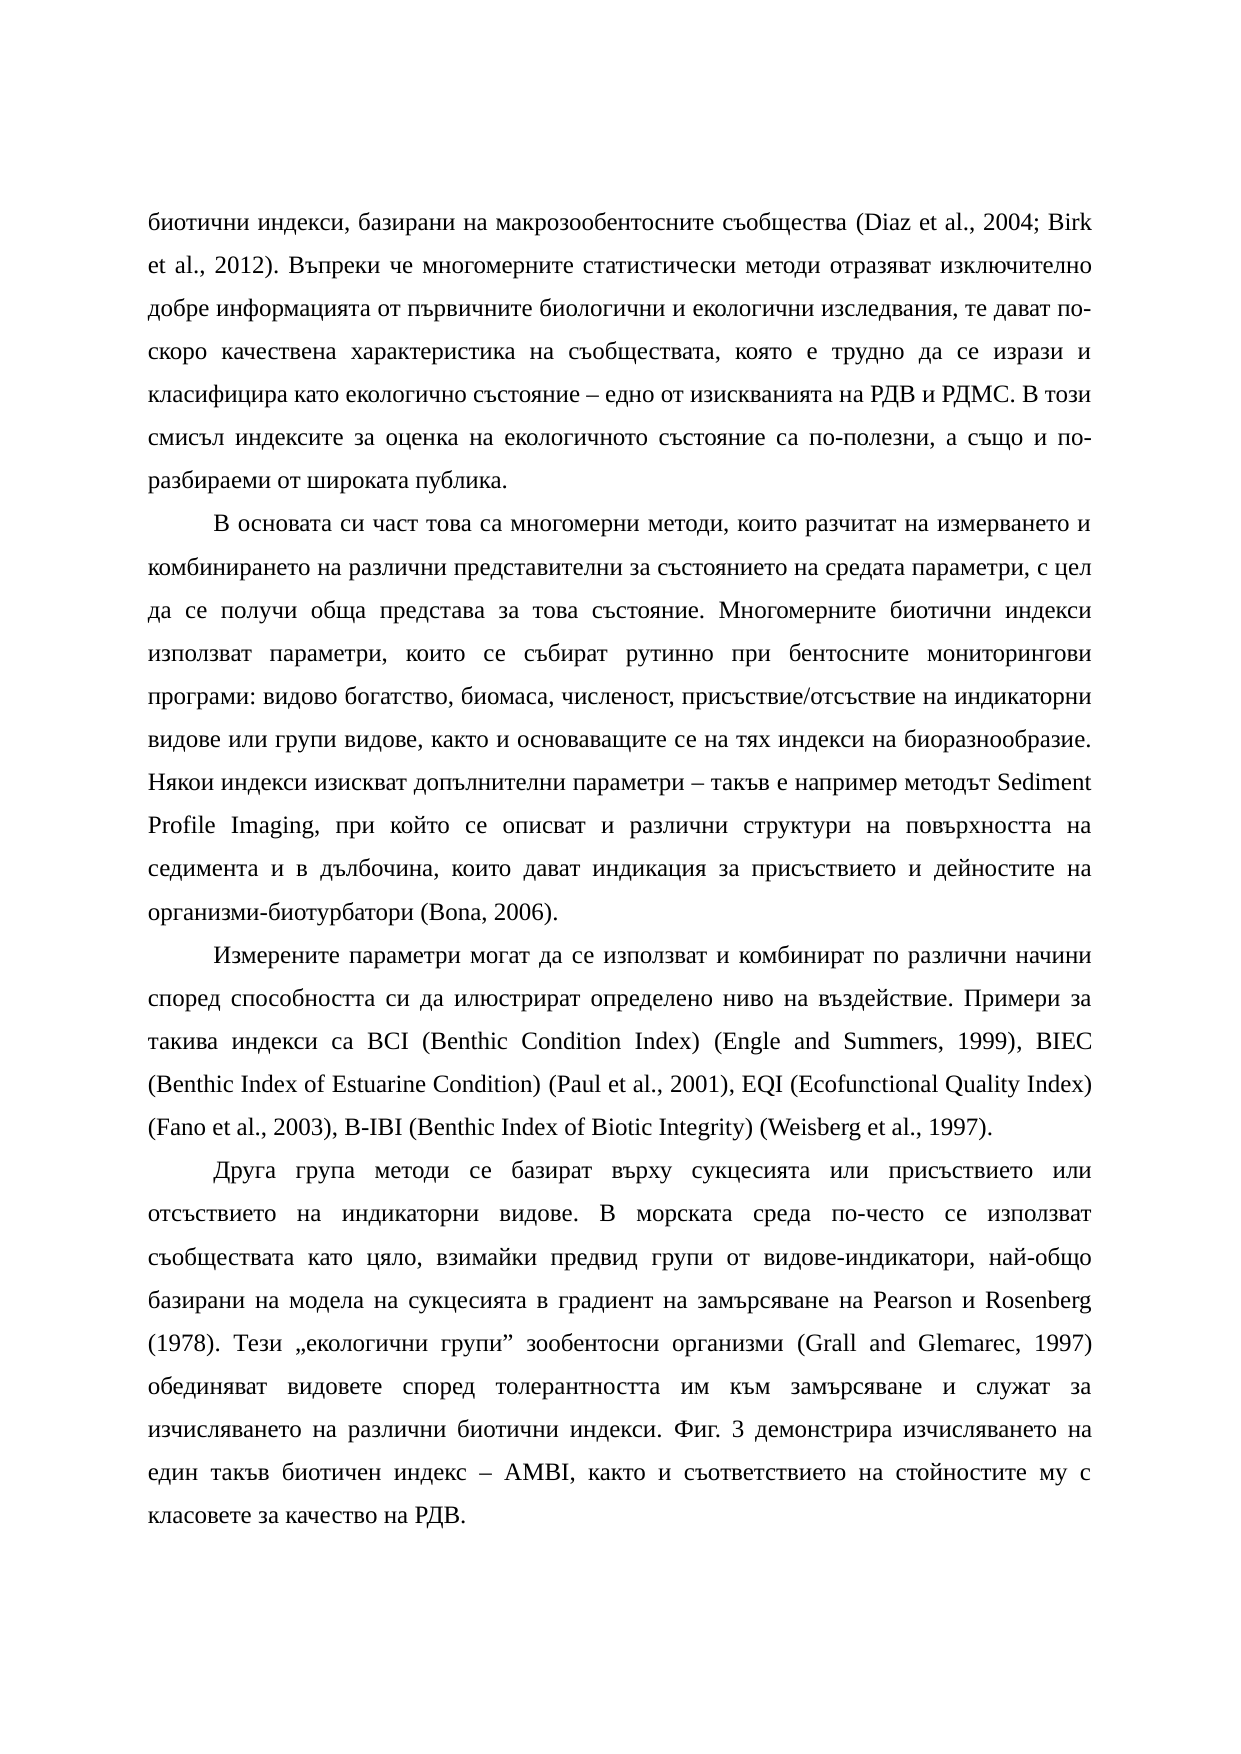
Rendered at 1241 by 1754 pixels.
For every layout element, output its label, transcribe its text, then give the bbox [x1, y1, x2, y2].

text биотични индекси, базирани на макрозообентосните съобщества (Diaz et al., 2004; Birk et al., 2012). Въпреки че многомерните статистически методи отразяват изключително добре информацията от първичните биологични и екологични изследвания, те дават по-скоро качествена характеристика на съобществата, която е трудно да се изрази и класифицира като екологично състояние – едно от изискванията на РДВ и РДМС. В този смисъл индексите за оценка на екологичното състояние са по-полезни, а също и по-разбираеми от широката публика. [148, 207, 1093, 494]
text Друга група методи се базират върху сукцесията или присъствието или отсъствието на индикаторни видове. В морската среда по-често се използват съобществата като цяло, взимайки предвид групи от видове-индикатори, най-общо базирани на модела на сукцесията в градиент на замърсяване на Pearson и Rosenberg (1978). Тези „екологични групи” зообентосни организми (Grall and Glemarec, 1997) обединяват видовете според толерантността им към замърсяване и служат за изчисляването на различни биотични индекси. Фиг. 3 демонстрира изчисляването на един такъв биотичен индекс – AMBI, както и съответствието на стойностите му с класовете за качество на РДВ. [148, 1155, 1093, 1529]
text Измерените параметри могат да се използват и комбинират по различни начини според способността си да илюстрират определено ниво на въздействие. Примери за такива индекси са BCI (Benthic Condition Index) (Engle and Summers, 1999), BIEC (Benthic Index of Estuarine Condition) (Paul et al., 2001), EQI (Ecofunctional Quality Index) (Fano et al., 2003), B-IBI (Benthic Index of Biotic Integrity) (Weisberg et al., 1997). [148, 940, 1093, 1141]
text В основата си част това са многомерни методи, които разчитат на измерването и комбинирането на различни представителни за състоянието на средата параметри, с цел да се получи обща представа за това състояние. Многомерните биотични индекси използват параметри, които се събират рутинно при бентосните мониторингови програми: видово богатство, биомаса, численост, присъствие/отсъствие на индикаторни видове или групи видове, както и основаващите се на тях индекси на биоразнообразие. Някои индекси изискват допълнителни параметри – такъв е например методът Sediment Profile Imaging, при който се описват и различни структури на повърхността на седимента и в дълбочина, които дават индикация за присъствието и дейностите на организми-биотурбатори (Bona, 2006). [148, 508, 1093, 925]
